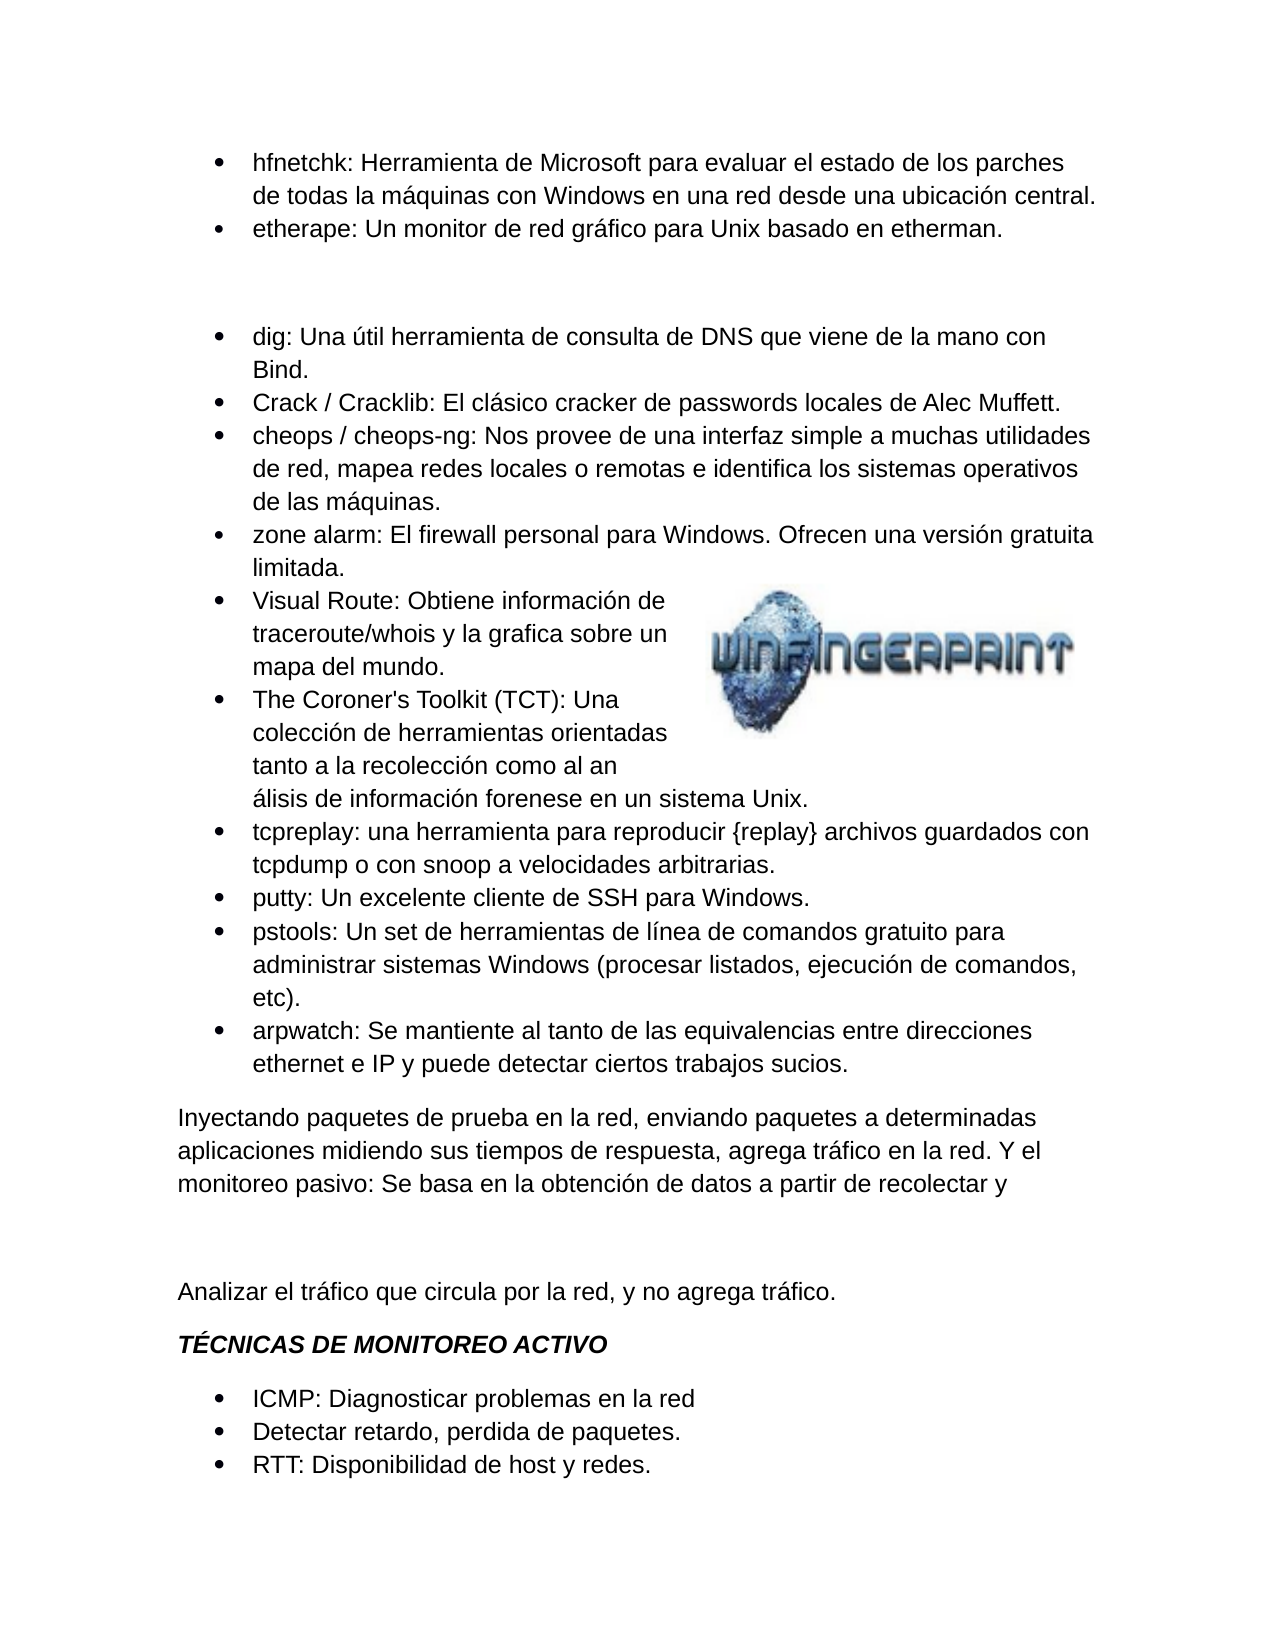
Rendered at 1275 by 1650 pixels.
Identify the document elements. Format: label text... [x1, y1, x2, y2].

list ICMP: Diagnosticar problemas en la red [215, 1384, 1098, 1413]
text Inyectando paquetes de prueba en la red, enviando paquetes a determinadas aplicaciones midiendo sus tiempos de respuesta, agrega tráfico en la red. Y el monitoreo pasivo: Se basa en la obtención de datos a partir de recolectar y [177, 1103, 1098, 1197]
list RTT: Disponibilidad de host y redes. [215, 1450, 1098, 1479]
list etherape: Un monitor de red gráfico para Unix basado en etherman. [215, 214, 1098, 242]
text TÉCNICAS DE MONITOREO ACTIVO [177, 1330, 1098, 1359]
list Visual Route: Obtiene información de traceroute/whois y la grafica sobre un mapa del mundo. [215, 586, 704, 681]
list dig: Una útil herramienta de consulta de DNS que viene de la mano con Bind. [215, 321, 1098, 383]
list tcpreplay: una herramienta para reproducir {replay} archivos guardados con tcpdump o con snoop a velocidades arbitrarias. [215, 817, 1098, 879]
list Detectar retardo, perdida de paquetes. [215, 1417, 1098, 1446]
list putty: Un excelente cliente de SSH para Windows. [215, 883, 1098, 912]
list hfnetchk: Herramienta de Microsoft para evaluar el estado de los parches de todas la máquinas con Windows en una red desde una ubicación central. [215, 148, 1098, 209]
list pstools: Un set de herramientas de línea de comandos gratuito para administrar sistemas Windows (procesar listados, ejecución de comandos, etc). [215, 917, 1098, 1011]
picture [704, 556, 1089, 772]
list The Coroner's Toolkit (TCT): Una colección de herramientas orientadas tanto a la recolección como al an álisis de información forenese en un sistema Unix. [215, 685, 1098, 813]
list arpwatch: Se mantiente al tanto de las equivalencias entre direcciones ethernet e IP y puede detectar ciertos trabajos sucios. [215, 1016, 1098, 1078]
list cheops / cheops-ng: Nos provee de una interfaz simple a muchas utilidades de red, mapea redes locales o remotas e identifica los sistemas operativos de las máquinas. [215, 421, 1098, 516]
text Analizar el tráfico que circula por la red, y no agrega tráfico. [177, 1276, 1098, 1305]
list zone alarm: El firewall personal para Windows. Ofrecen una versión gratuita limitada. [215, 520, 1098, 582]
list Crack / Cracklib: El clásico cracker de passwords locales de Alec Muffett. [215, 388, 1098, 416]
